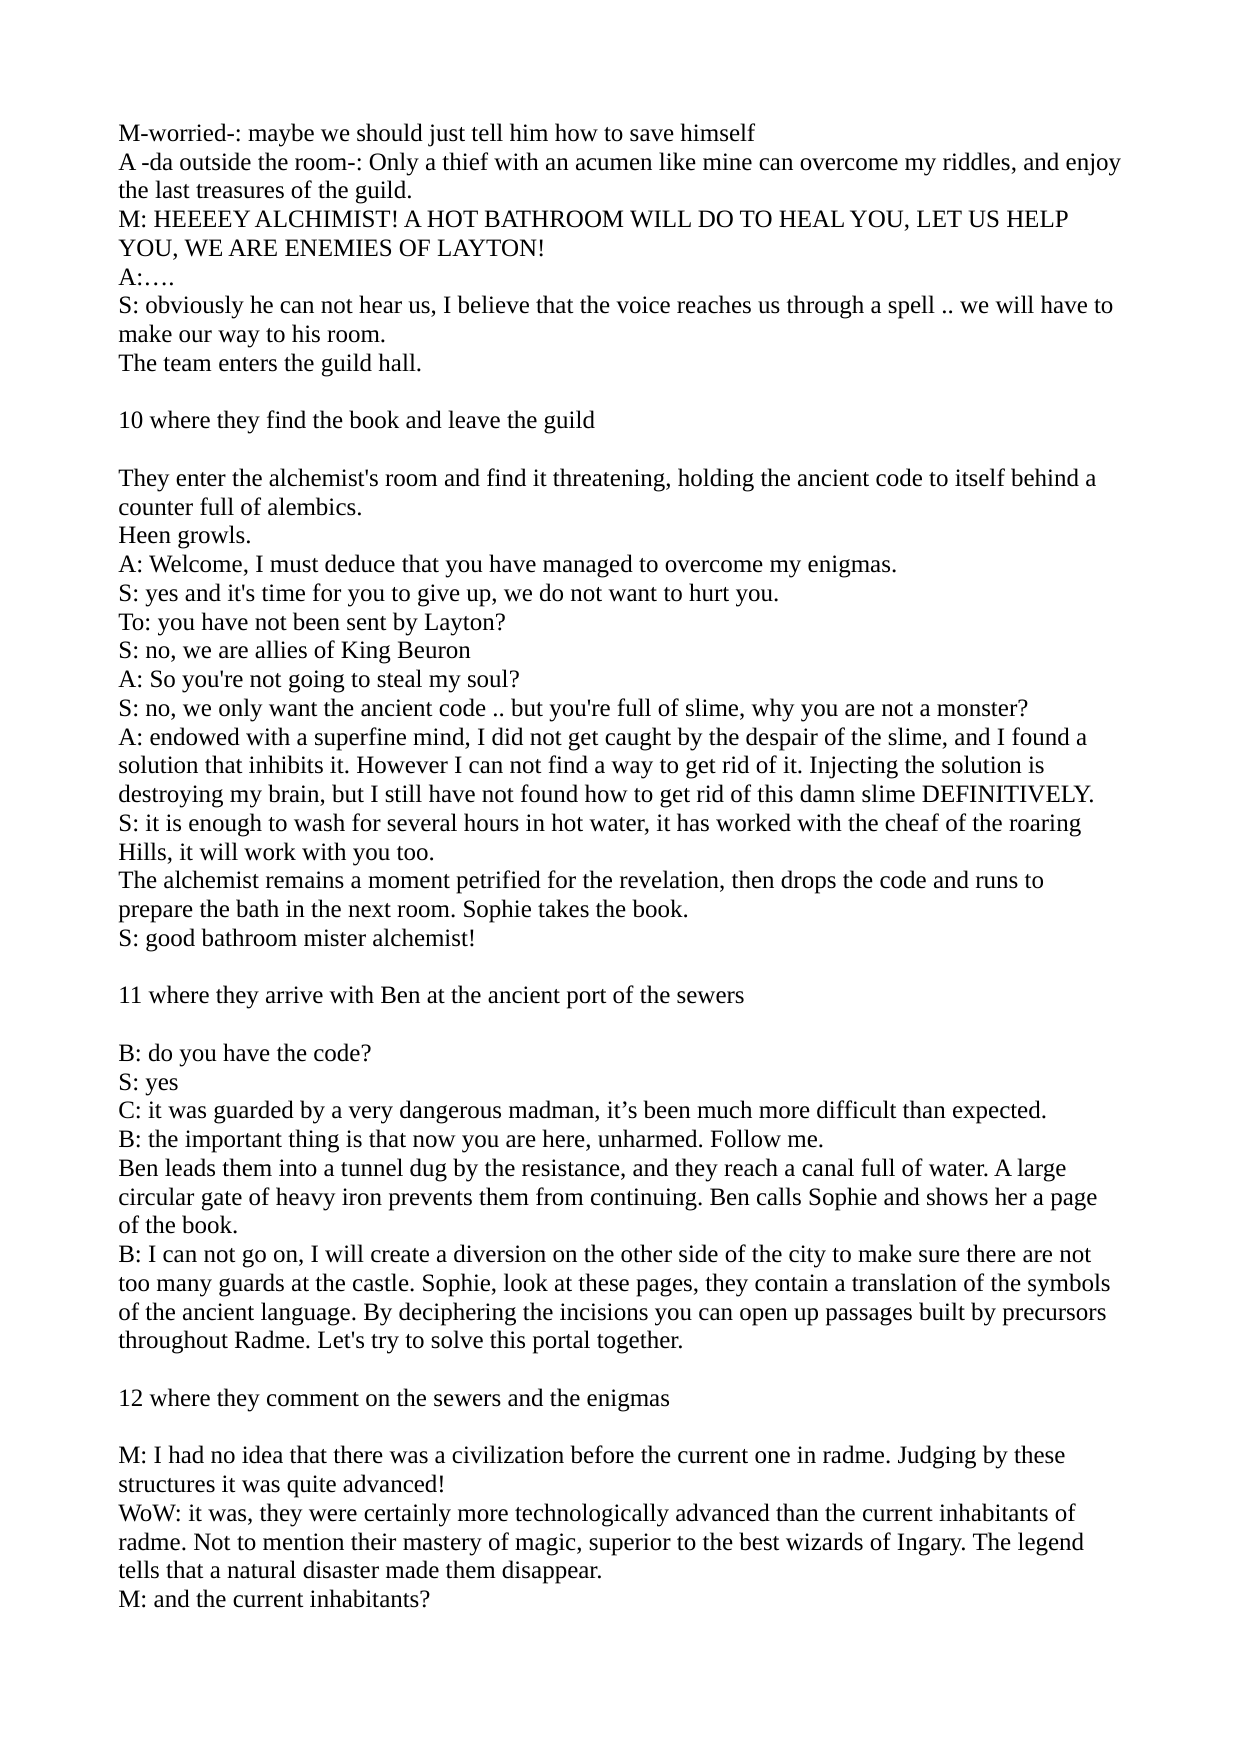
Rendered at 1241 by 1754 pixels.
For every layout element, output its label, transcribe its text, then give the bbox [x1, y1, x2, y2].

text S: yes [118, 1067, 1122, 1096]
text M: I had no idea that there was a civilization before the current one in radme. Judging by these structures it was quite advanced! [118, 1441, 1122, 1498]
text 12 where they comment on the sewers and the enigmas [118, 1383, 1122, 1412]
text A: So you're not going to steal my soul? [118, 664, 1122, 693]
text C: it was guarded by a very dangerous madman, it’s been much more difficult than expected. [118, 1096, 1122, 1124]
text M: and the current inhabitants? [118, 1584, 1122, 1613]
text B: the important thing is that now you are here, unharmed. Follow me. [118, 1124, 1122, 1153]
text The alchemist remains a moment petrified for the revelation, then drops the code and runs to prepare the bath in the next room. Sophie takes the book. [118, 866, 1122, 923]
text A:…. [118, 262, 1122, 291]
text M: HEEEEY ALCHIMIST! A HOT BATHROOM WILL DO TO HEAL YOU, LET US HELP YOU, WE ARE ENEMIES OF LAYTON! [118, 204, 1122, 262]
text A: Welcome, I must deduce that you have managed to overcome my enigmas. [118, 549, 1122, 578]
text S: obviously he can not hear us, I believe that the voice reaches us through a spell .. we will have to make our way to his room. [118, 291, 1122, 348]
text B: I can not go on, I will create a diversion on the other side of the city to make sure there are not too many guards at the castle. Sophie, look at these pages, they contain a translation of the symbols of the ancient language. By deciphering the incisions you can open up passages built by precursors throughout Radme. Let's try to solve this portal together. [118, 1239, 1122, 1354]
text Ben leads them into a tunnel dug by the resistance, and they reach a canal full of water. A large circular gate of heavy iron prevents them from continuing. Ben calls Sophie and shows her a page of the book. [118, 1153, 1122, 1239]
text To: you have not been sent by Layton? [118, 607, 1122, 636]
text The team enters the guild hall. [118, 348, 1122, 377]
text S: no, we only want the ancient code .. but you're full of slime, why you are not a monster? [118, 693, 1122, 722]
text A: endowed with a superfine mind, I did not get caught by the despair of the slime, and I found a solution that inhibits it. However I can not find a way to get rid of it. Injecting the solution is destroying my brain, but I still have not found how to get rid of this damn slime DEFINITIVELY. [118, 722, 1122, 808]
text Heen growls. [118, 521, 1122, 549]
text 10 where they find the book and leave the guild [118, 406, 1122, 434]
text S: no, we are allies of King Beuron [118, 636, 1122, 664]
text 11 where they arrive with Ben at the ancient port of the sewers [118, 981, 1122, 1009]
text WoW: it was, they were certainly more technologically advanced than the current inhabitants of radme. Not to mention their mastery of magic, superior to the best wizards of Ingary. The legend tells that a natural disaster made them disappear. [118, 1498, 1122, 1584]
text S: it is enough to wash for several hours in hot water, it has worked with the cheaf of the roaring Hills, it will work with you too. [118, 808, 1122, 866]
text A -da outside the room-: Only a thief with an acumen like mine can overcome my riddles, and enjoy the last treasures of the guild. [118, 147, 1122, 204]
text S: good bathroom mister alchemist! [118, 923, 1122, 952]
text S: yes and it's time for you to give up, we do not want to hurt you. [118, 578, 1122, 607]
text B: do you have the code? [118, 1038, 1122, 1067]
text They enter the alchemist's room and find it threatening, holding the ancient code to itself behind a counter full of alembics. [118, 463, 1122, 521]
text M-worried-: maybe we should just tell him how to save himself [118, 118, 1122, 147]
